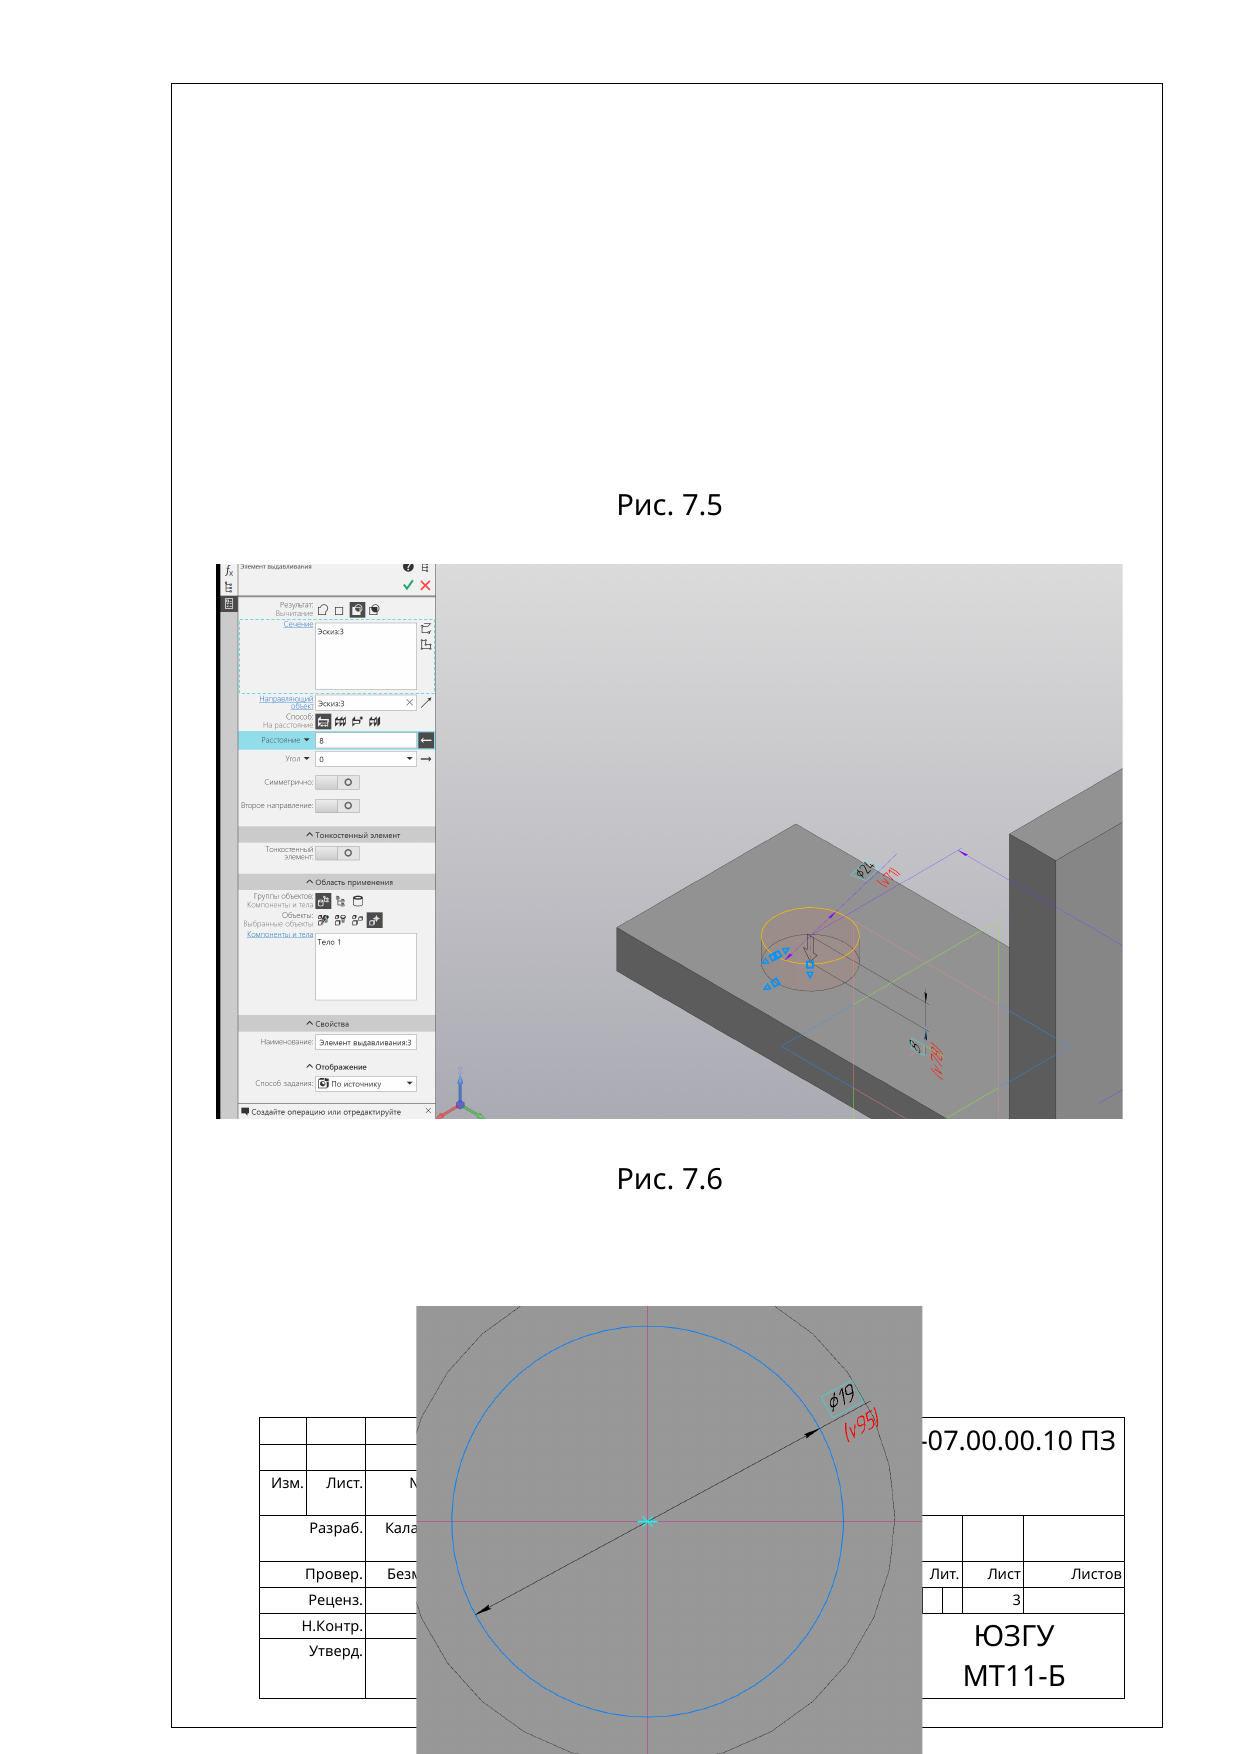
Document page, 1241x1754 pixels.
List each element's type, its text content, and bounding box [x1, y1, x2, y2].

text Рис. 7.6 [216, 1158, 1123, 1198]
picture [216, 564, 1123, 1119]
picture [416, 1306, 923, 1754]
text Рис. 7.5 [216, 485, 1123, 524]
